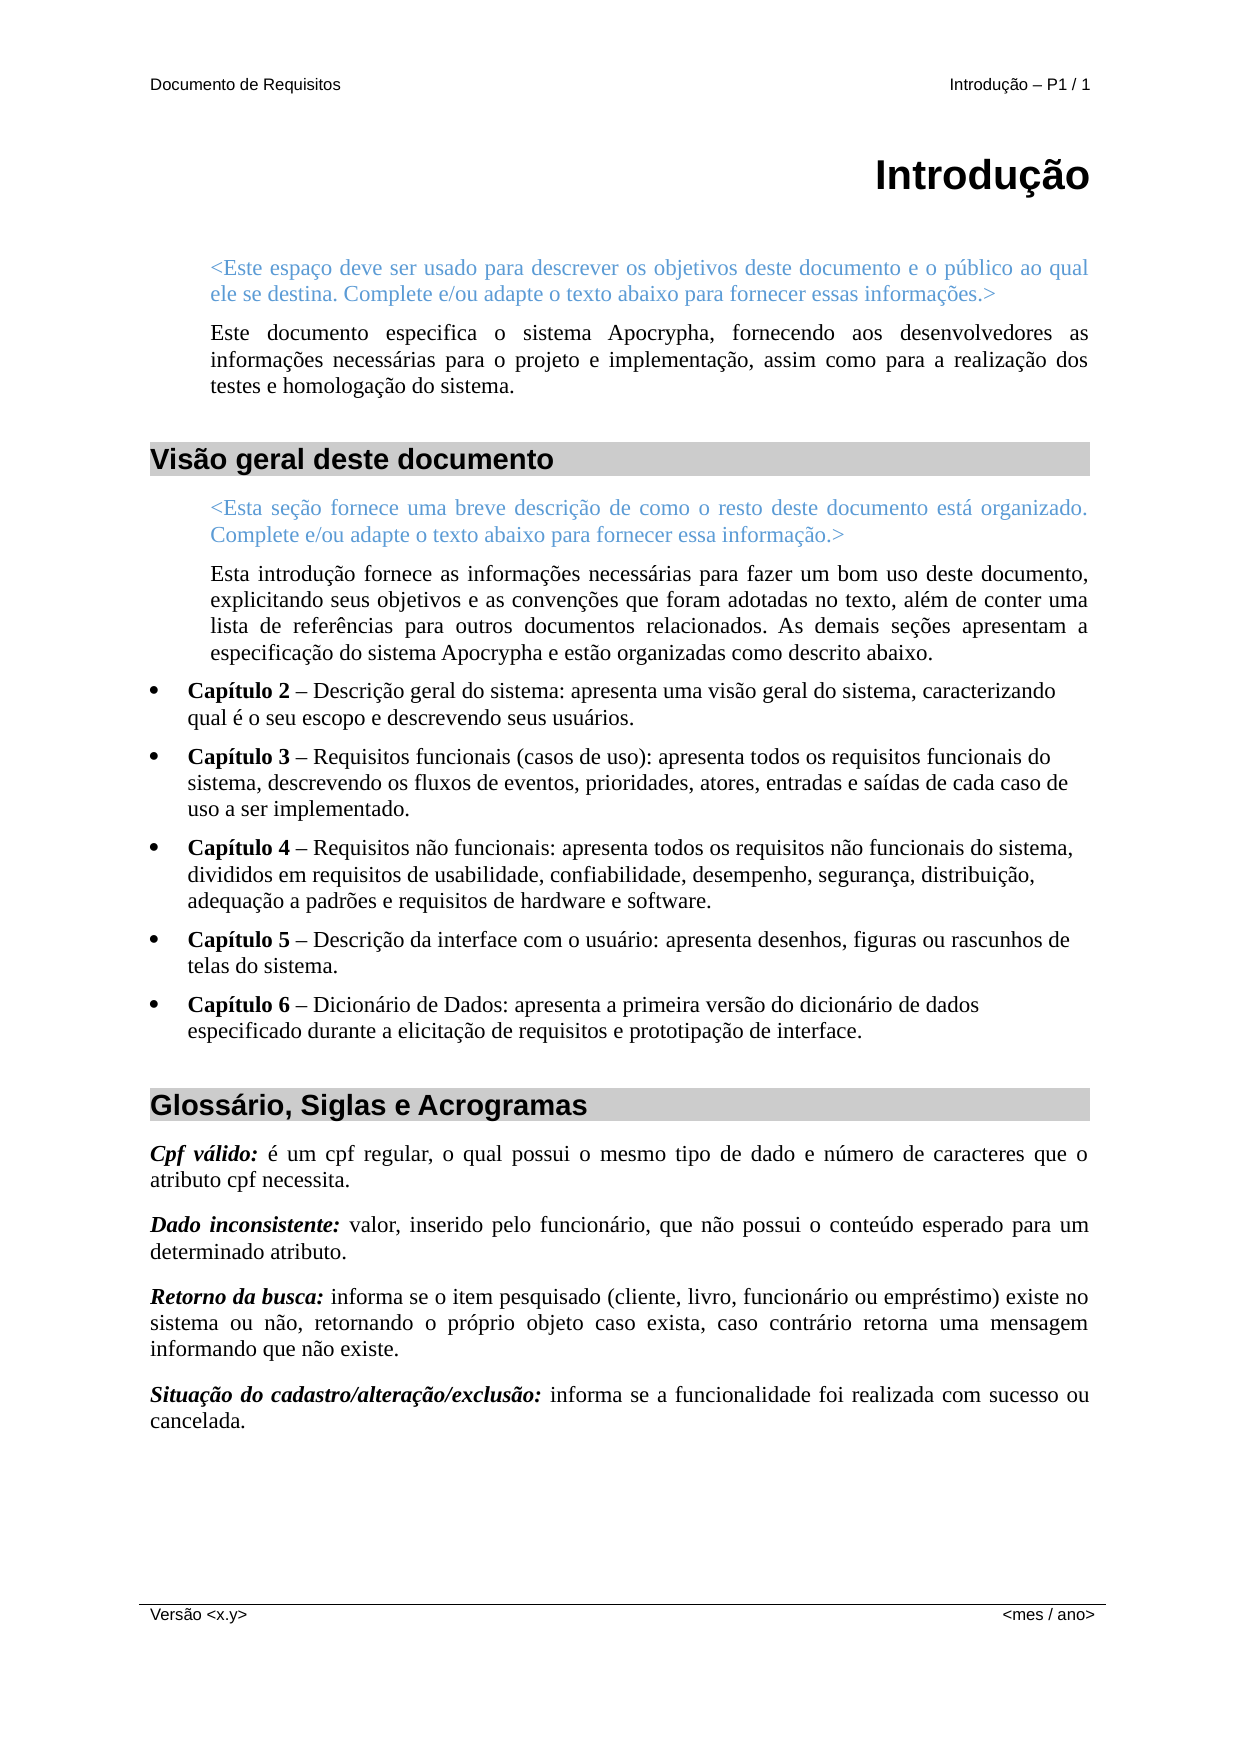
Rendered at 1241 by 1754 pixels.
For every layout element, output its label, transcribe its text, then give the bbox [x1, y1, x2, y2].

text Situação do cadastro/alteração/exclusão: informa se a funcionalidade foi realizada com sucesso ou cancelada. [150, 1381, 1090, 1433]
subtitle Glossário, Siglas e Acrogramas [150, 1088, 1090, 1121]
list Capítulo 2 – Descrição geral do sistema: apresenta uma visão geral do sistema, caracterizando qual é o seu escopo e descrevendo seus usuários. [150, 678, 1090, 730]
text Esta introdução fornece as informações necessárias para fazer um bom uso deste documento, explicitando seus objetivos e as convenções que foram adotadas no texto, além de conter uma lista de referências para outros documentos relacionados. As demais seções apresentam a especificação do sistema Apocrypha e estão organizadas como descrito abaixo. [210, 560, 1090, 665]
text Cpf válido: é um cpf regular, o qual possui o mesmo tipo de dado e número de caracteres que o atributo cpf necessita. [150, 1140, 1090, 1193]
list Capítulo 3 – Requisitos funcionais (casos de uso): apresenta todos os requisitos funcionais do sistema, descrevendo os fluxos de eventos, prioridades, atores, entradas e saídas de cada caso de uso a ser implementado. [150, 743, 1090, 822]
subtitle Introdução [150, 150, 1090, 198]
list Capítulo 5 – Descrição da interface com o usuário: apresenta desenhos, figuras ou rascunhos de telas do sistema. [150, 926, 1090, 979]
text Dado inconsistente: valor, inserido pelo funcionário, que não possui o conteúdo esperado para um determinado atributo. [150, 1211, 1090, 1264]
text Este documento especifica o sistema Apocrypha, fornecendo aos desenvolvedores as informações necessárias para o projeto e implementação, assim como para a realização dos testes e homologação do sistema. [210, 319, 1090, 398]
text <Este espaço deve ser usado para descrever os objetivos deste documento e o público ao qual ele se destina. Complete e/ou adapte o texto abaixo para fornecer essas informações.> [210, 254, 1090, 307]
list Capítulo 4 – Requisitos não funcionais: apresenta todos os requisitos não funcionais do sistema, divididos em requisitos de usabilidade, confiabilidade, desempenho, segurança, distribuição, adequação a padrões e requisitos de hardware e software. [150, 834, 1090, 913]
subtitle Visão geral deste documento [150, 442, 1090, 476]
list Capítulo 6 – Dicionário de Dados: apresenta a primeira versão do dicionário de dados especificado durante a elicitação de requisitos e prototipação de interface. [150, 991, 1090, 1044]
text Retorno da busca: informa se o item pesquisado (cliente, livro, funcionário ou empréstimo) existe no sistema ou não, retornando o próprio objeto caso exista, caso contrário retorna uma mensagem informando que não existe. [150, 1283, 1090, 1362]
text <Esta seção fornece uma breve descrição de como o resto deste documento está organizado. Complete e/ou adapte o texto abaixo para fornecer essa informação.> [210, 494, 1090, 547]
